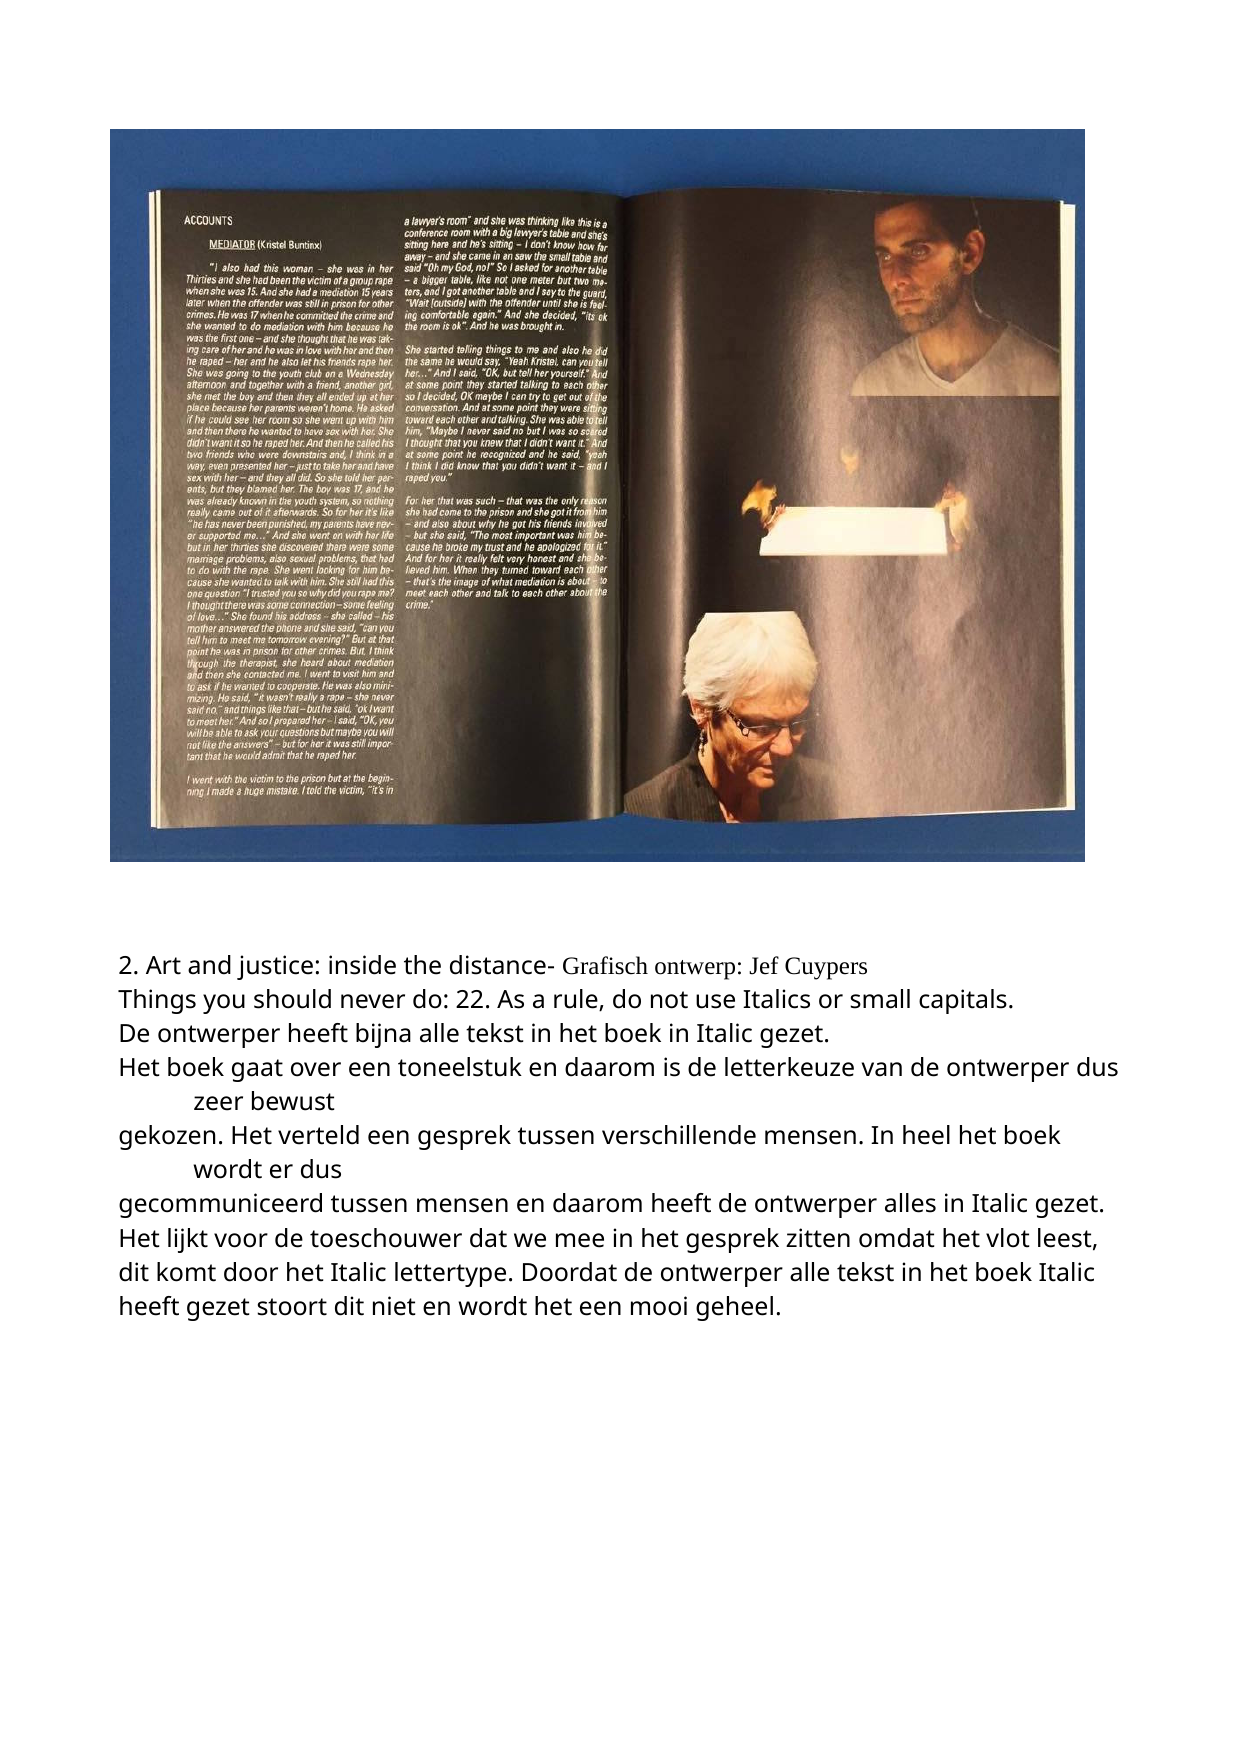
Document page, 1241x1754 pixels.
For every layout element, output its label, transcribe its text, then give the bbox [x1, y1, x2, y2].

text gecommuniceerd tussen mensen en daarom heeft de ontwerper alles in Italic gezet. Het lijkt voor de toeschouwer dat we mee in het gesprek zitten omdat het vlot leest, dit komt door het Italic lettertype. Doordat de ontwerper alle tekst in het boek Italic heeft gezet stoort dit niet en wordt het een mooi geheel. [118, 1186, 1122, 1322]
text Het boek gaat over een toneelstuk en daarom is de letterkeuze van de ontwerper dus zeer bewust [118, 1050, 1122, 1118]
text 2. Art and justice: inside the distance- Grafisch ontwerp: Jef Cuypers [118, 948, 1122, 982]
text Things you should never do: 22. As a rule, do not use Italics or small capitals. [118, 982, 1122, 1016]
picture [110, 129, 1085, 862]
text gekozen. Het verteld een gesprek tussen verschillende mensen. In heel het boek wordt er dus [118, 1118, 1122, 1186]
text De ontwerper heeft bijna alle tekst in het boek in Italic gezet. [118, 1016, 1122, 1050]
